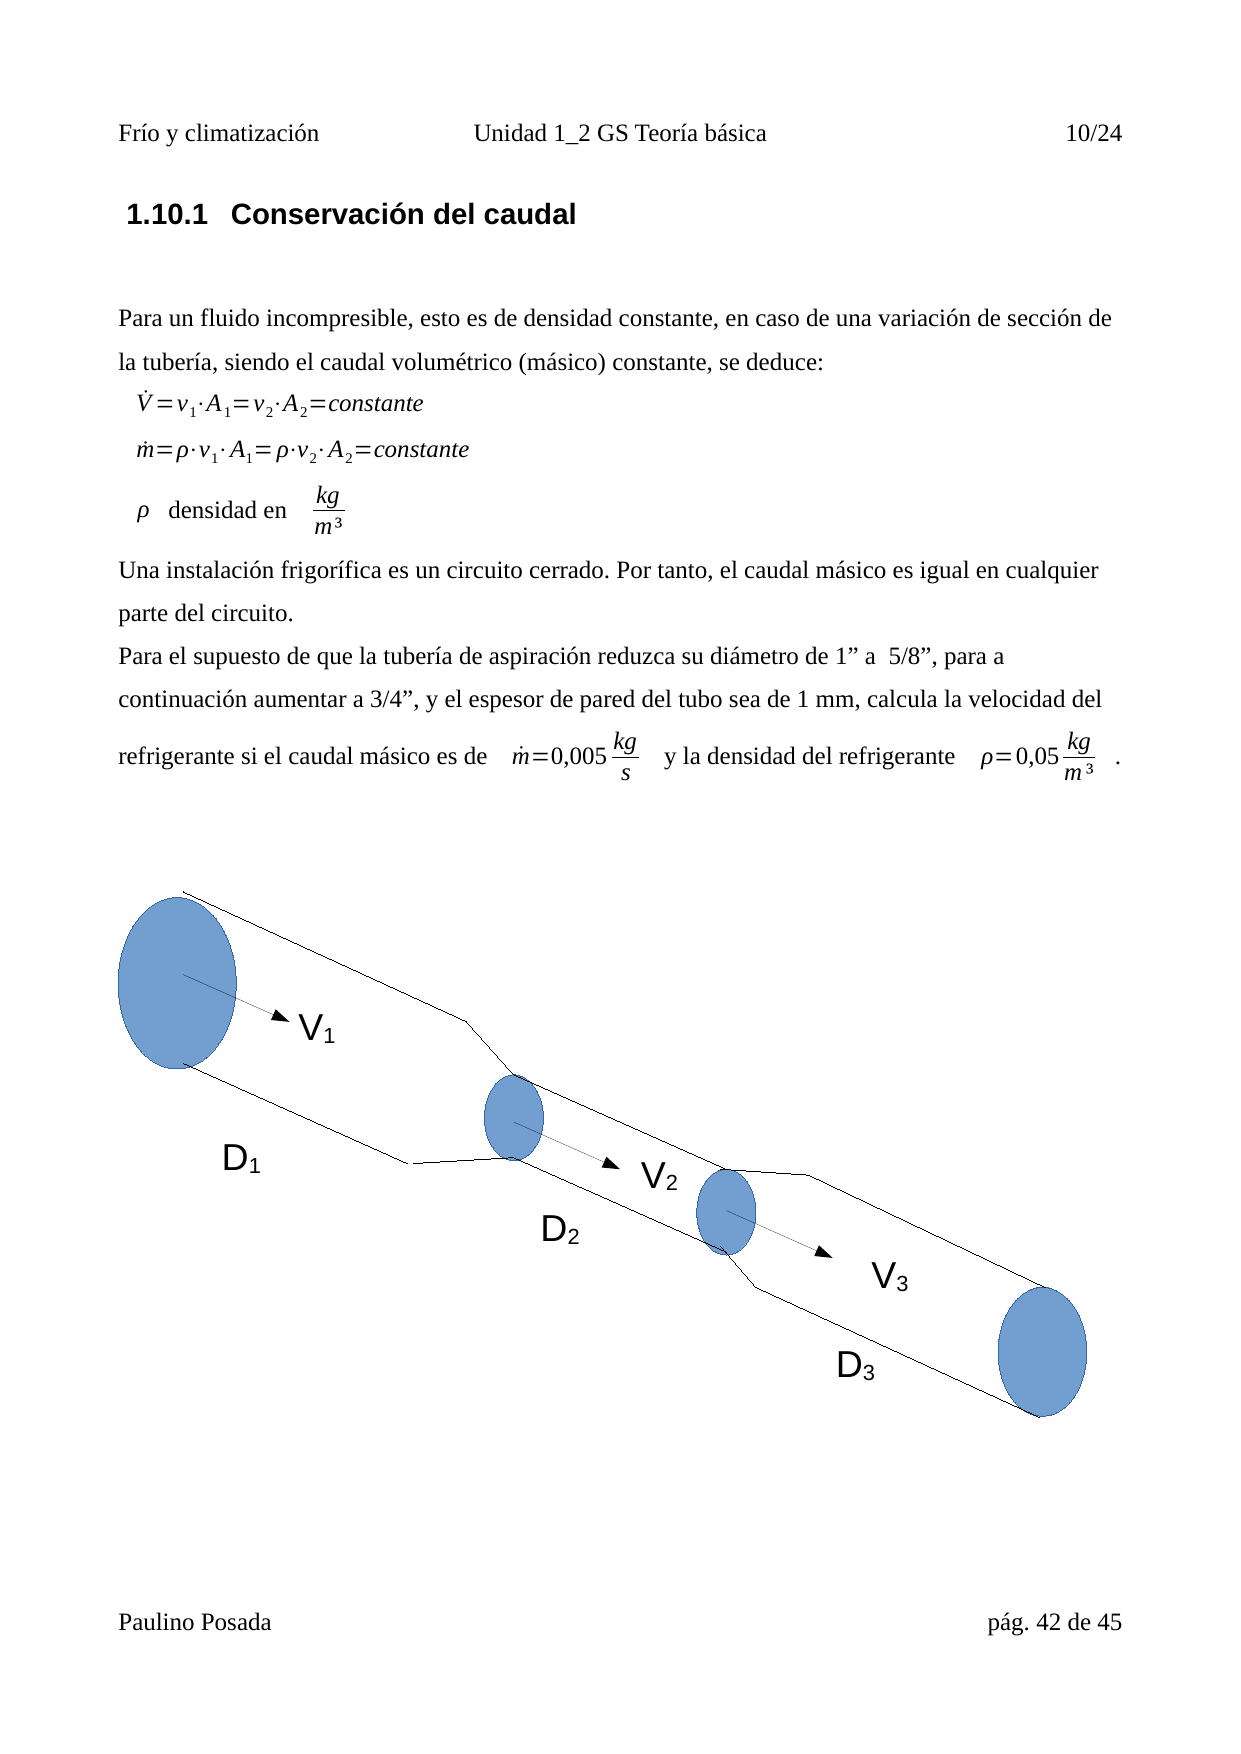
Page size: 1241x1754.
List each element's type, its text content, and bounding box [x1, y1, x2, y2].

subtitle Conservación del caudal [118, 197, 1122, 231]
text Para el supuesto de que la tubería de aspiración reduzca su diámetro de 1” a 5/8”, para a continuación aumentar a 3/4”, y el espesor de pared del tubo sea de 1 mm, calcula la velocidad del refrigerante si el caudal másico es de y la densidad del refrigerante . [118, 641, 1122, 786]
text Una instalación frigorífica es un circuito cerrado. Por tanto, el caudal másico es igual en cualquier parte del circuito. [118, 555, 1122, 627]
text densidad en [118, 481, 1122, 540]
text Para un fluido incompresible, esto es de densidad constante, en caso de una variación de sección de la tubería, siendo el caudal volumétrico (másico) constante, se deduce: [118, 303, 1122, 375]
